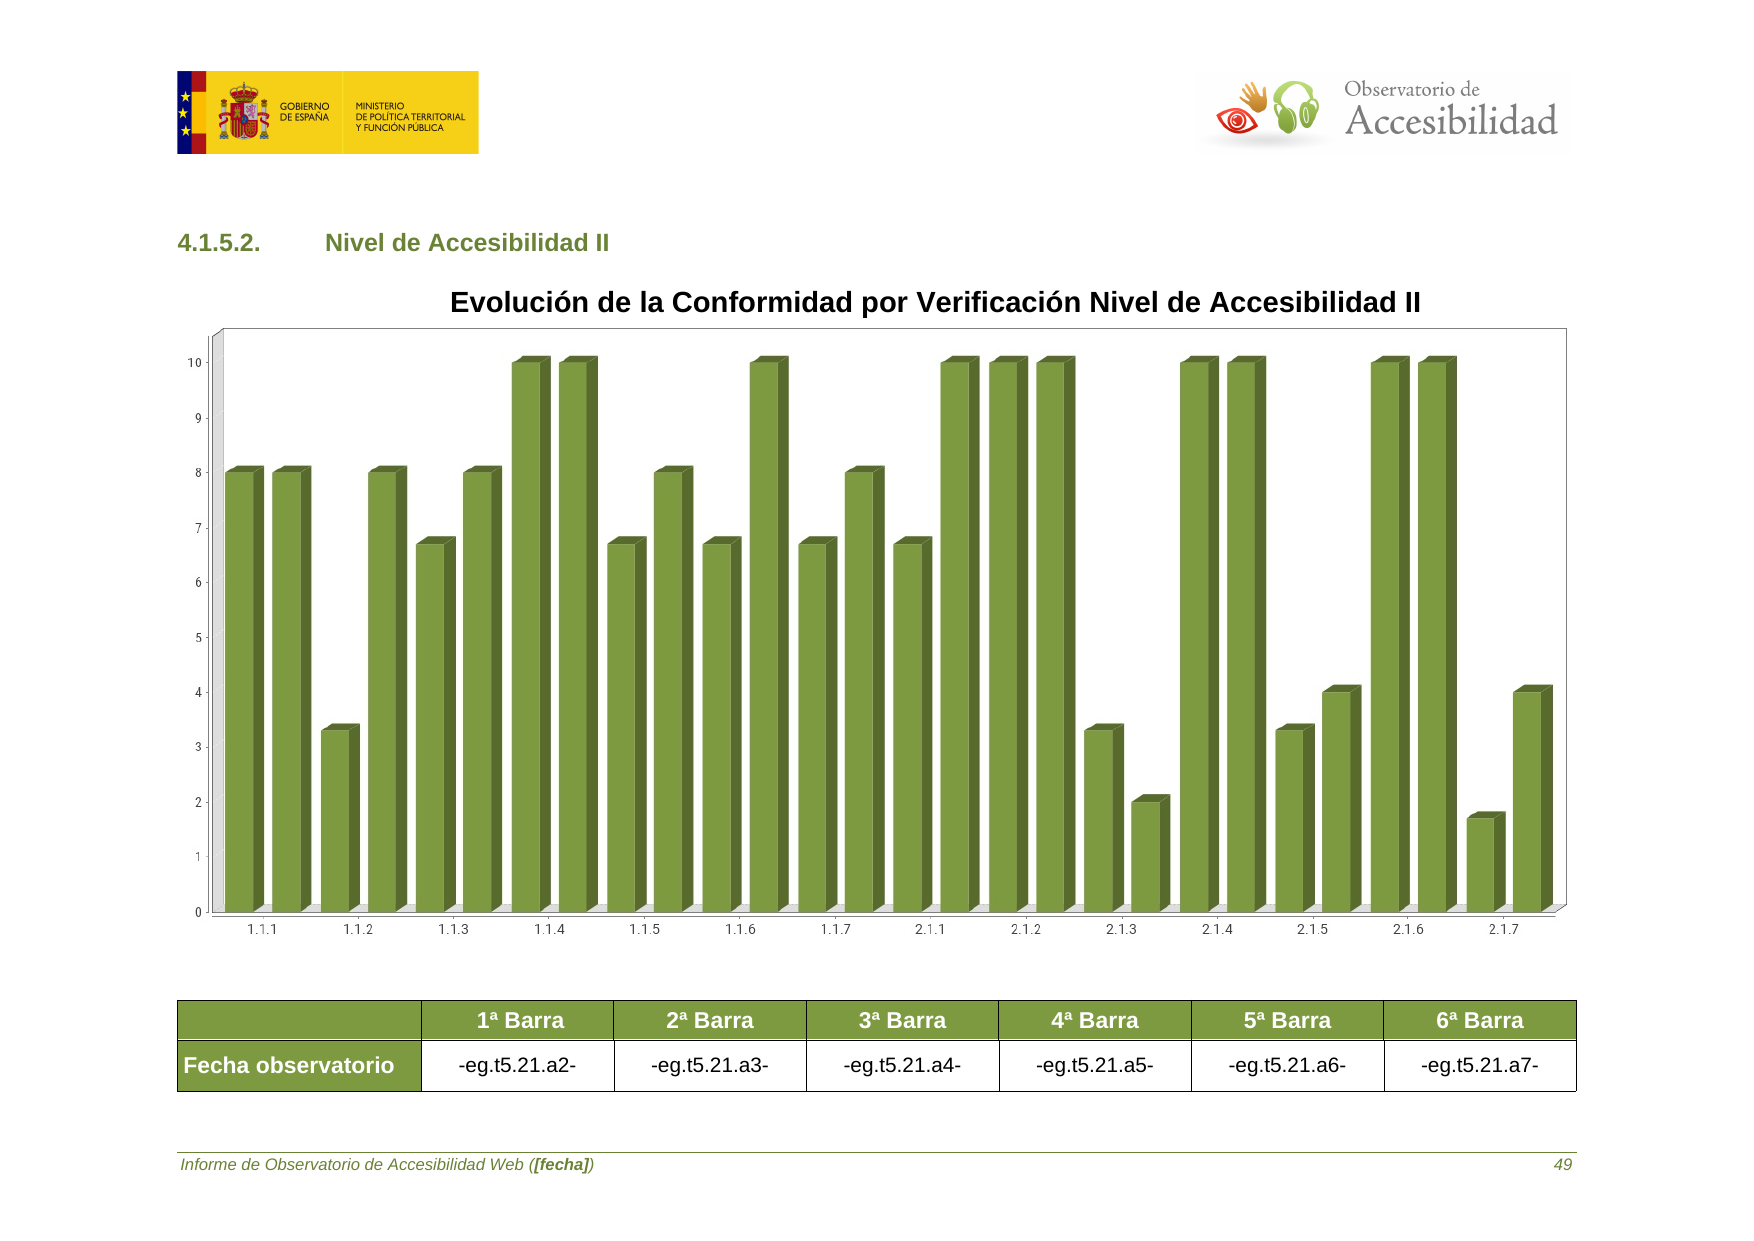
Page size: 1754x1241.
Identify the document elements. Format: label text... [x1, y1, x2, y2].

table_cell -eg.t5.21.a5- [1000, 1041, 1191, 1091]
table_cell Fecha observatorio [178, 1041, 421, 1091]
table_cell -eg.t5.21.a6- [1192, 1041, 1384, 1091]
table_cell -eg.t5.21.a2- [422, 1041, 614, 1091]
table_header 1ª Barra [422, 1001, 613, 1039]
picture [177, 318, 1577, 943]
list Evolución de la Conformidad por Verificación Nivel de Accesibilidad II [177, 285, 1577, 318]
table_header 5ª Barra [1192, 1001, 1383, 1039]
subtitle Nivel de Accesibilidad II [177, 228, 1577, 257]
table_header 6ª Barra [1384, 1001, 1576, 1039]
table_header 4ª Barra [999, 1001, 1191, 1039]
table_cell -eg.t5.21.a3- [615, 1041, 806, 1091]
table_cell -eg.t5.21.a7- [1385, 1041, 1576, 1091]
table_cell -eg.t5.21.a4- [807, 1041, 999, 1091]
picture [177, 71, 479, 154]
table_header 2ª Barra [614, 1001, 806, 1039]
table_header 3ª Barra [807, 1001, 998, 1039]
table_header [178, 1001, 421, 1039]
picture [1196, 72, 1572, 154]
